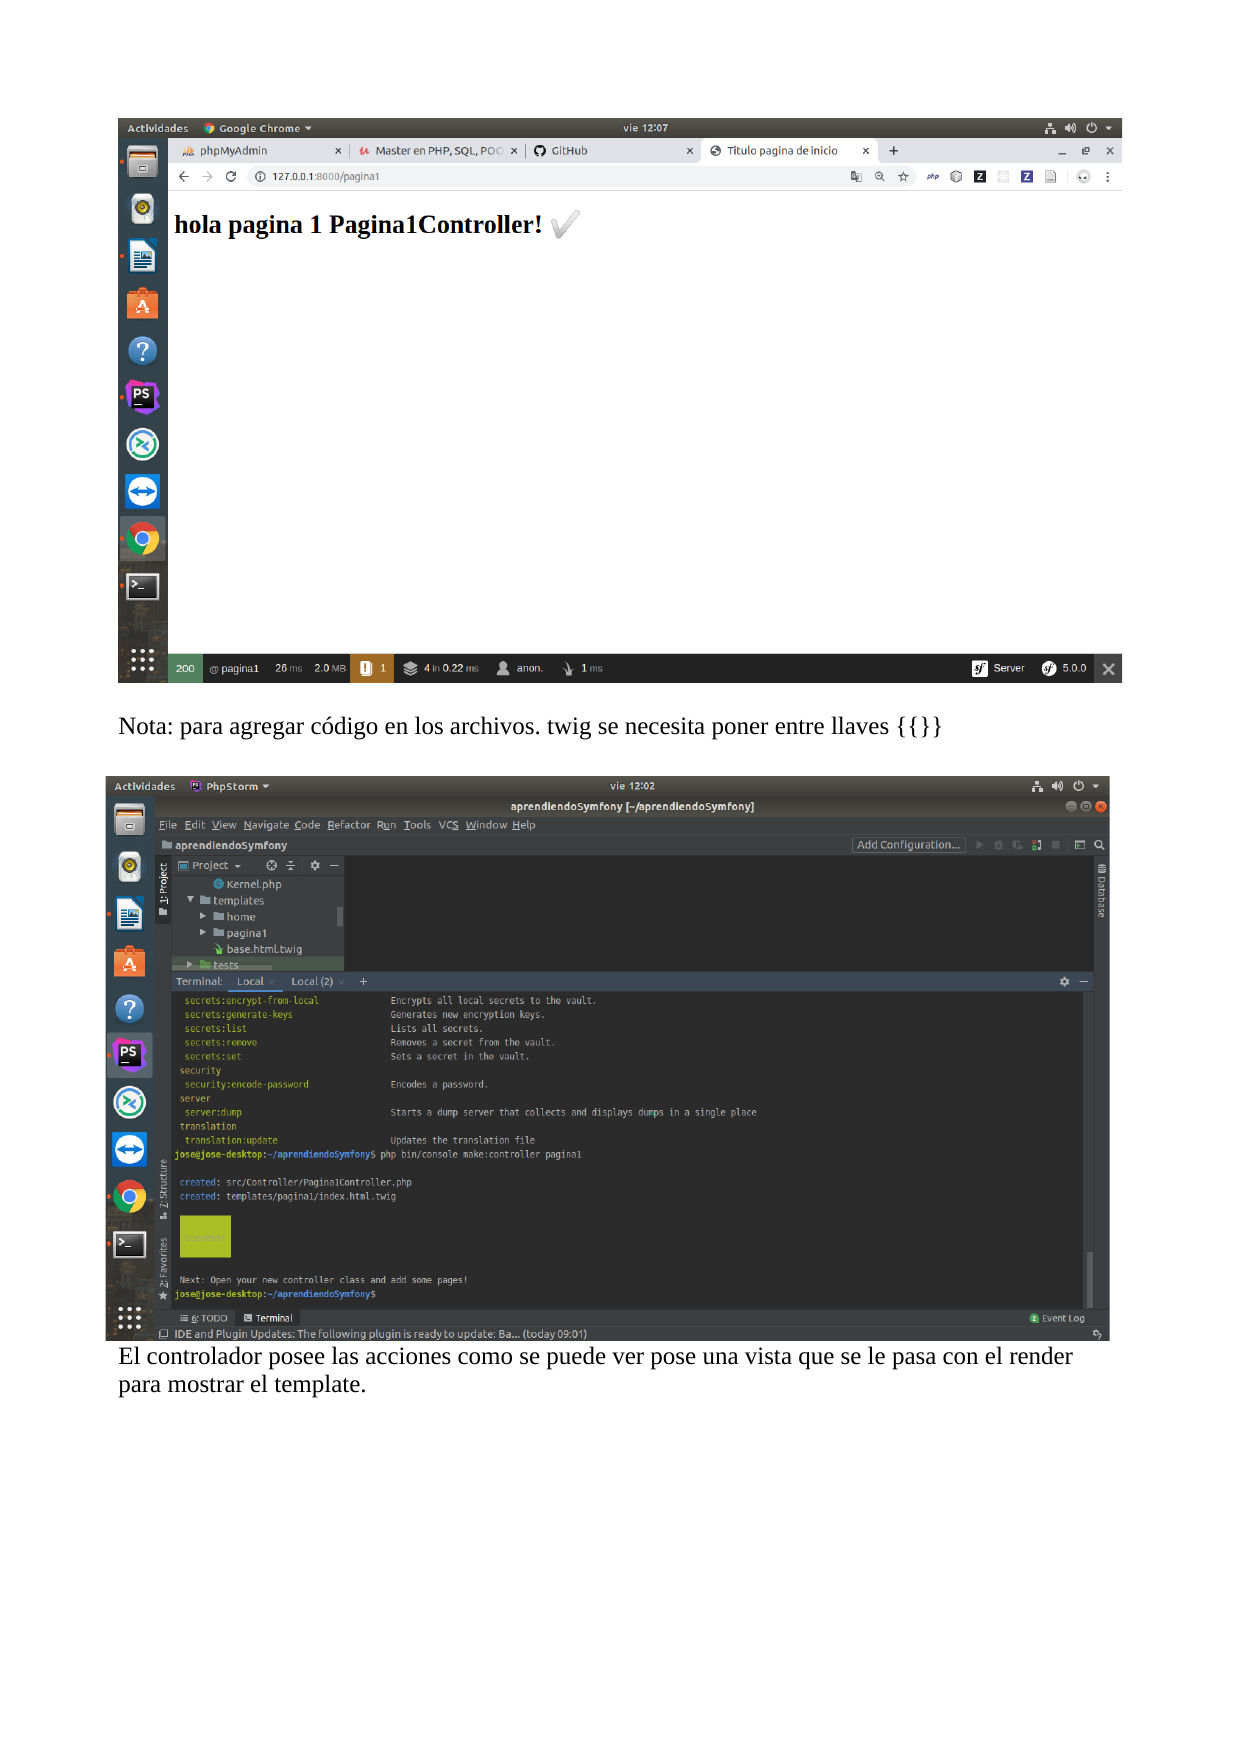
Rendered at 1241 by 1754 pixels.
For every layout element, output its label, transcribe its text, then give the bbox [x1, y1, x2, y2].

text Nota: para agregar código en los archivos. twig se necesita poner entre llaves {{}} [118, 711, 1122, 740]
text El controlador posee las acciones como se puede ver pose una vista que se le pasa con el render para mostrar el template. [118, 769, 1122, 1398]
